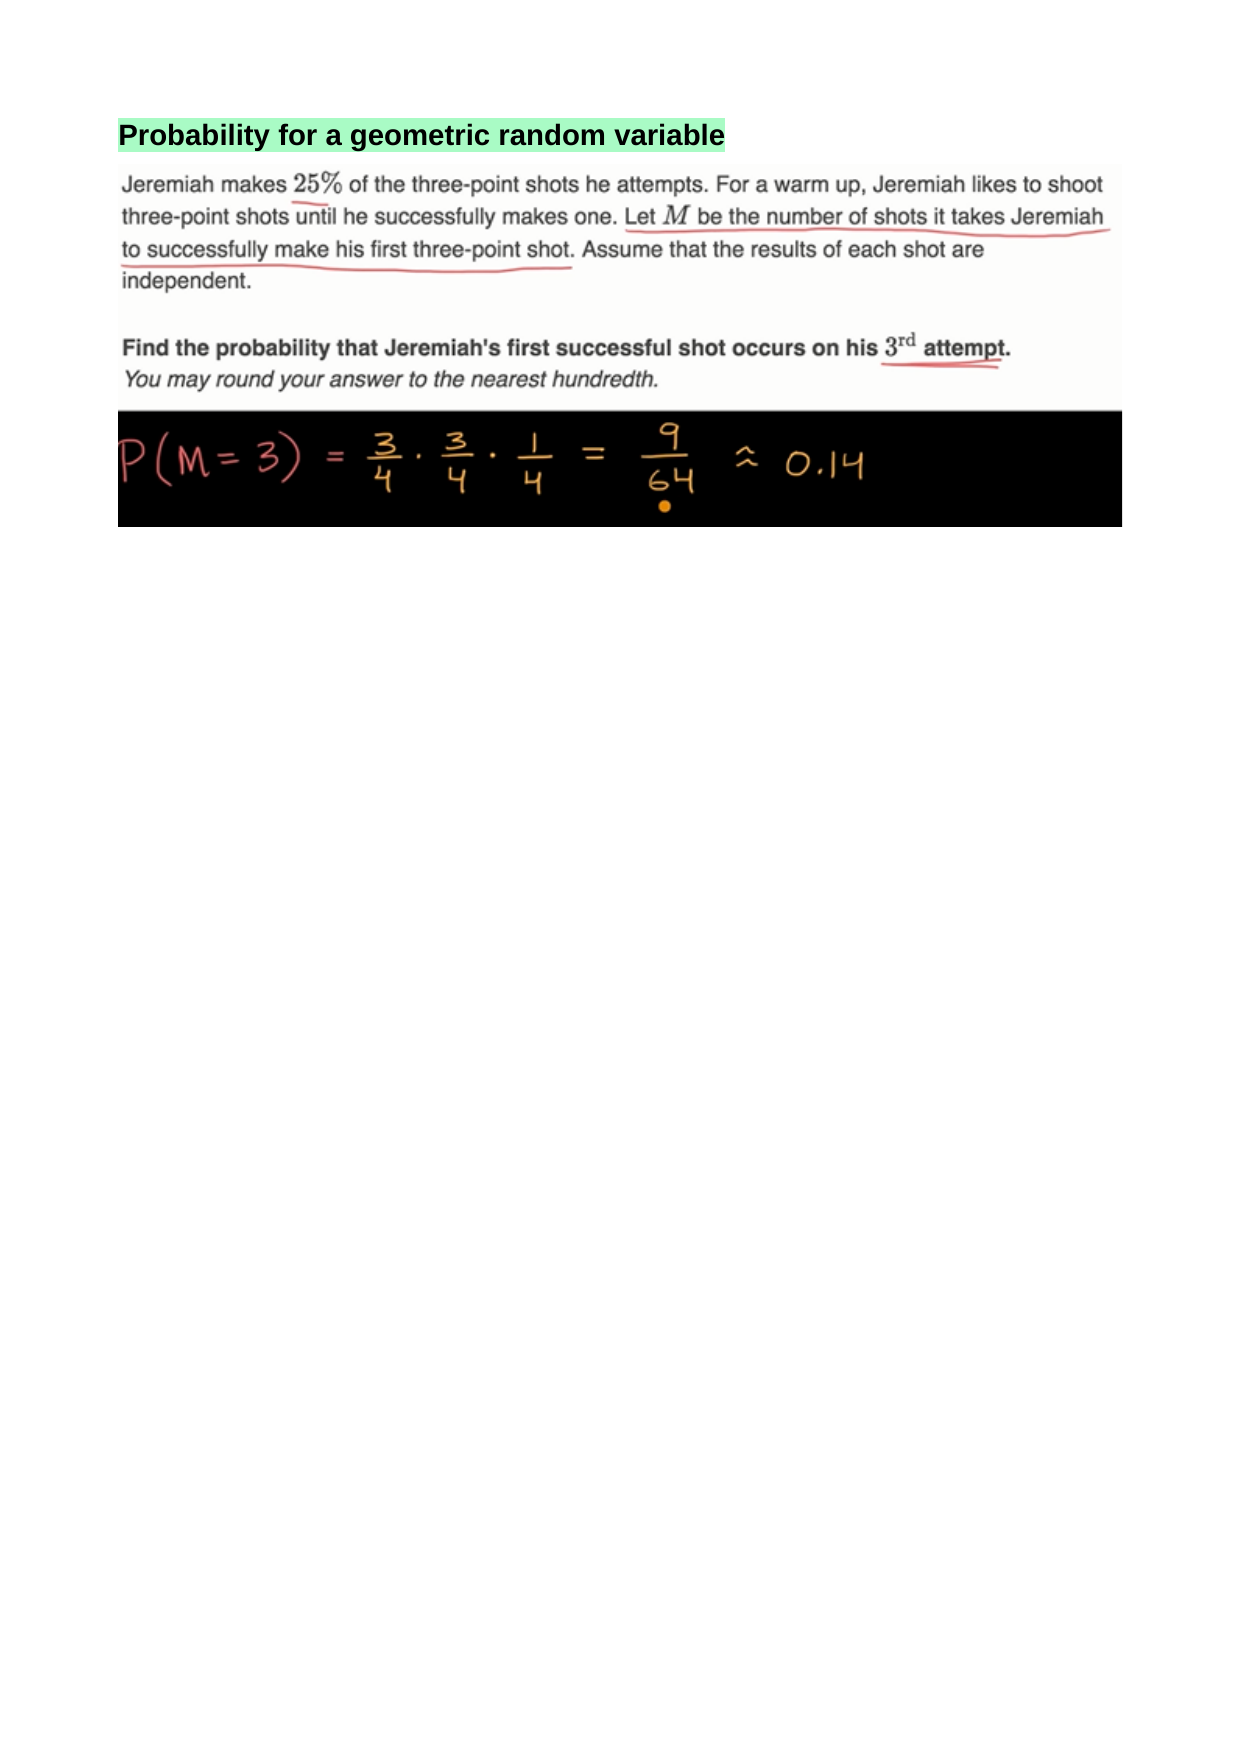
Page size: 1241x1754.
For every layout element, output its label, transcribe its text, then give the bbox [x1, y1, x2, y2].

subtitle Probability for a geometric random variable [725, 118, 1122, 152]
picture [118, 164, 1123, 527]
